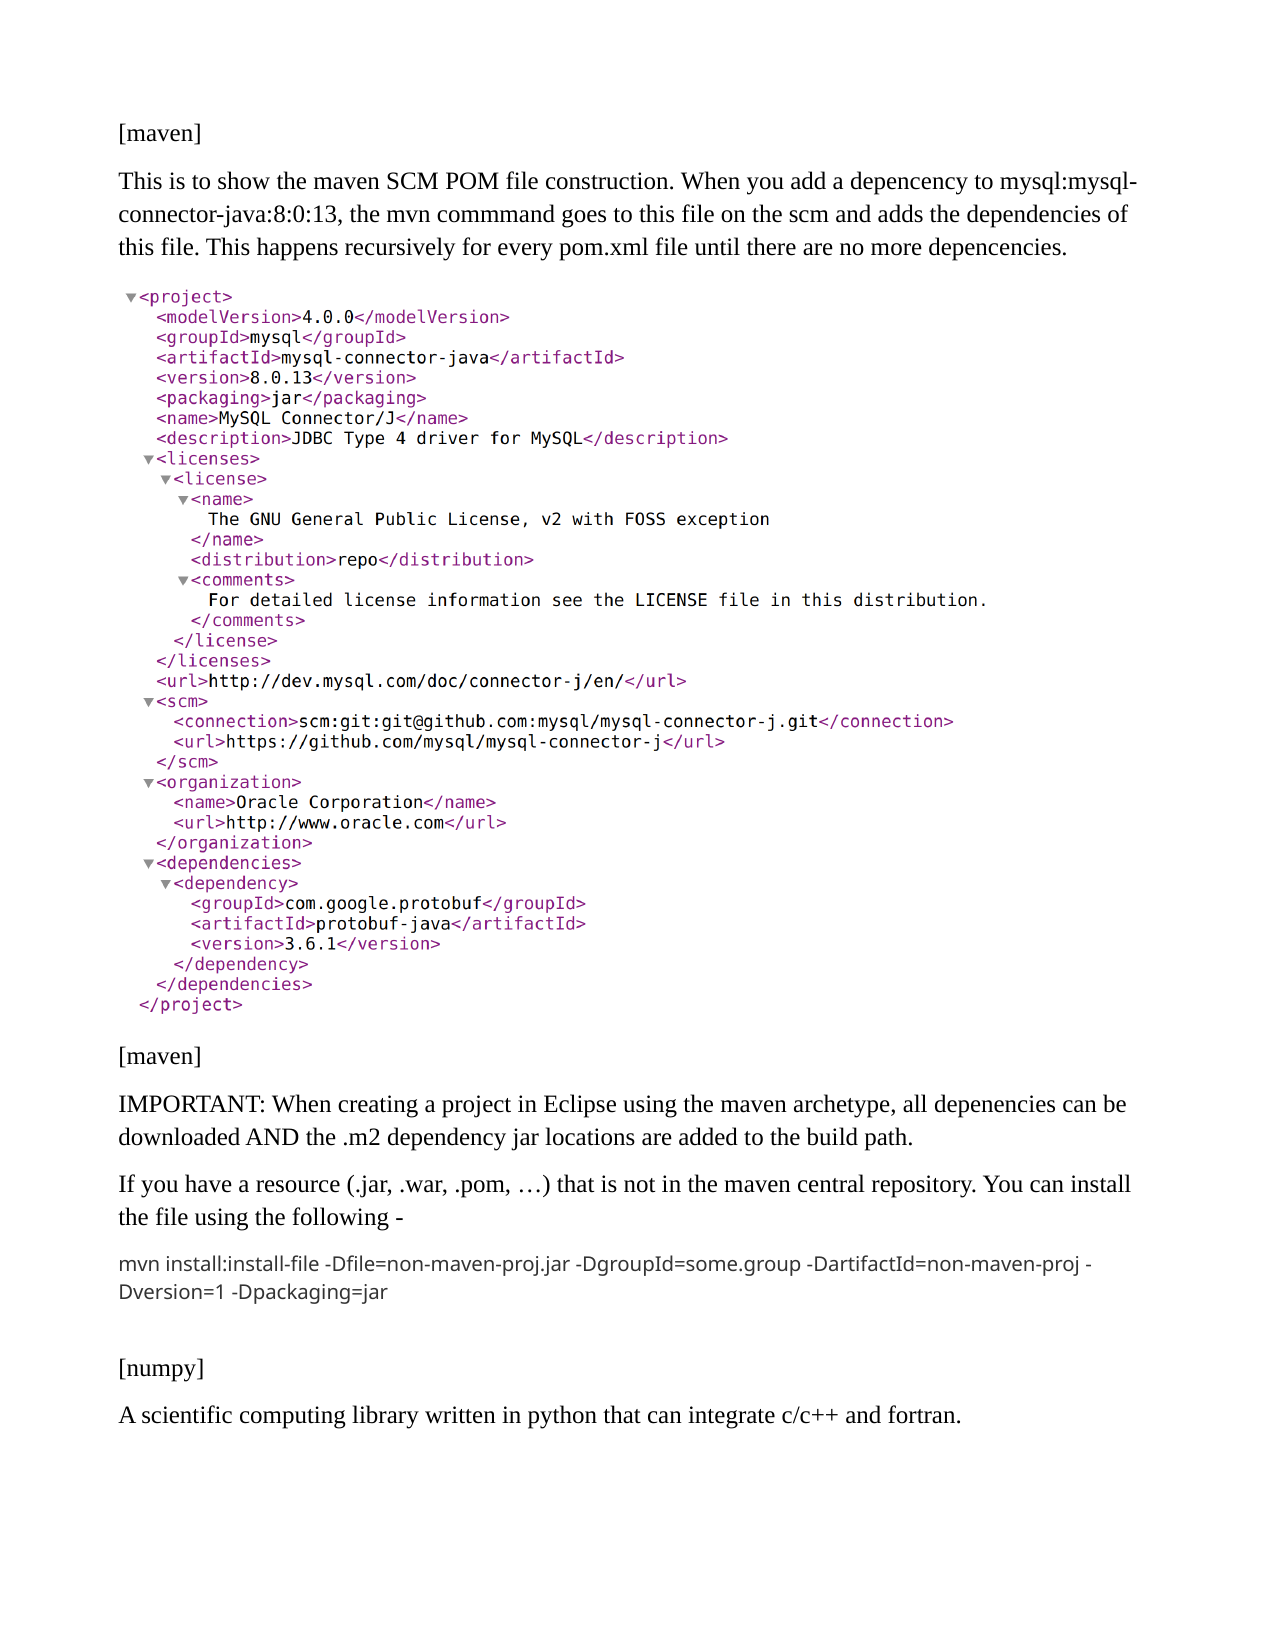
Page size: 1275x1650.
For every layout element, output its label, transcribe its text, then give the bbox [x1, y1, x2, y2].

text This is to show the maven SCM POM file construction. When you add a depencency to mysql:mysql-connector-java:8:0:13, the mvn commmand goes to this file on the scm and adds the dependencies of this file. This happens recursively for every pom.xml file until there are no more depencencies. [118, 166, 1157, 261]
text mvn install:install-file -Dfile=non-maven-proj.jar -DgroupId=some.group -DartifactId=non-maven-proj -Dversion=1 -Dpackaging=jar [118, 1250, 1157, 1305]
text If you have a resource (.jar, .war, .pom, …) that is not in the maven central repository. You can install the file using the following - [118, 1169, 1157, 1231]
text [maven] [118, 1041, 1157, 1070]
text [numpy] [118, 1353, 1157, 1382]
text IMPORTANT: When creating a project in Eclipse using the maven archetype, all depenencies can be downloaded AND the .m2 dependency jar locations are added to the build path. [118, 1089, 1157, 1150]
picture [118, 279, 1005, 1026]
text [maven] [118, 118, 1157, 147]
text A scientific computing library written in python that can integrate c/c++ and fortran. [118, 1401, 1157, 1429]
